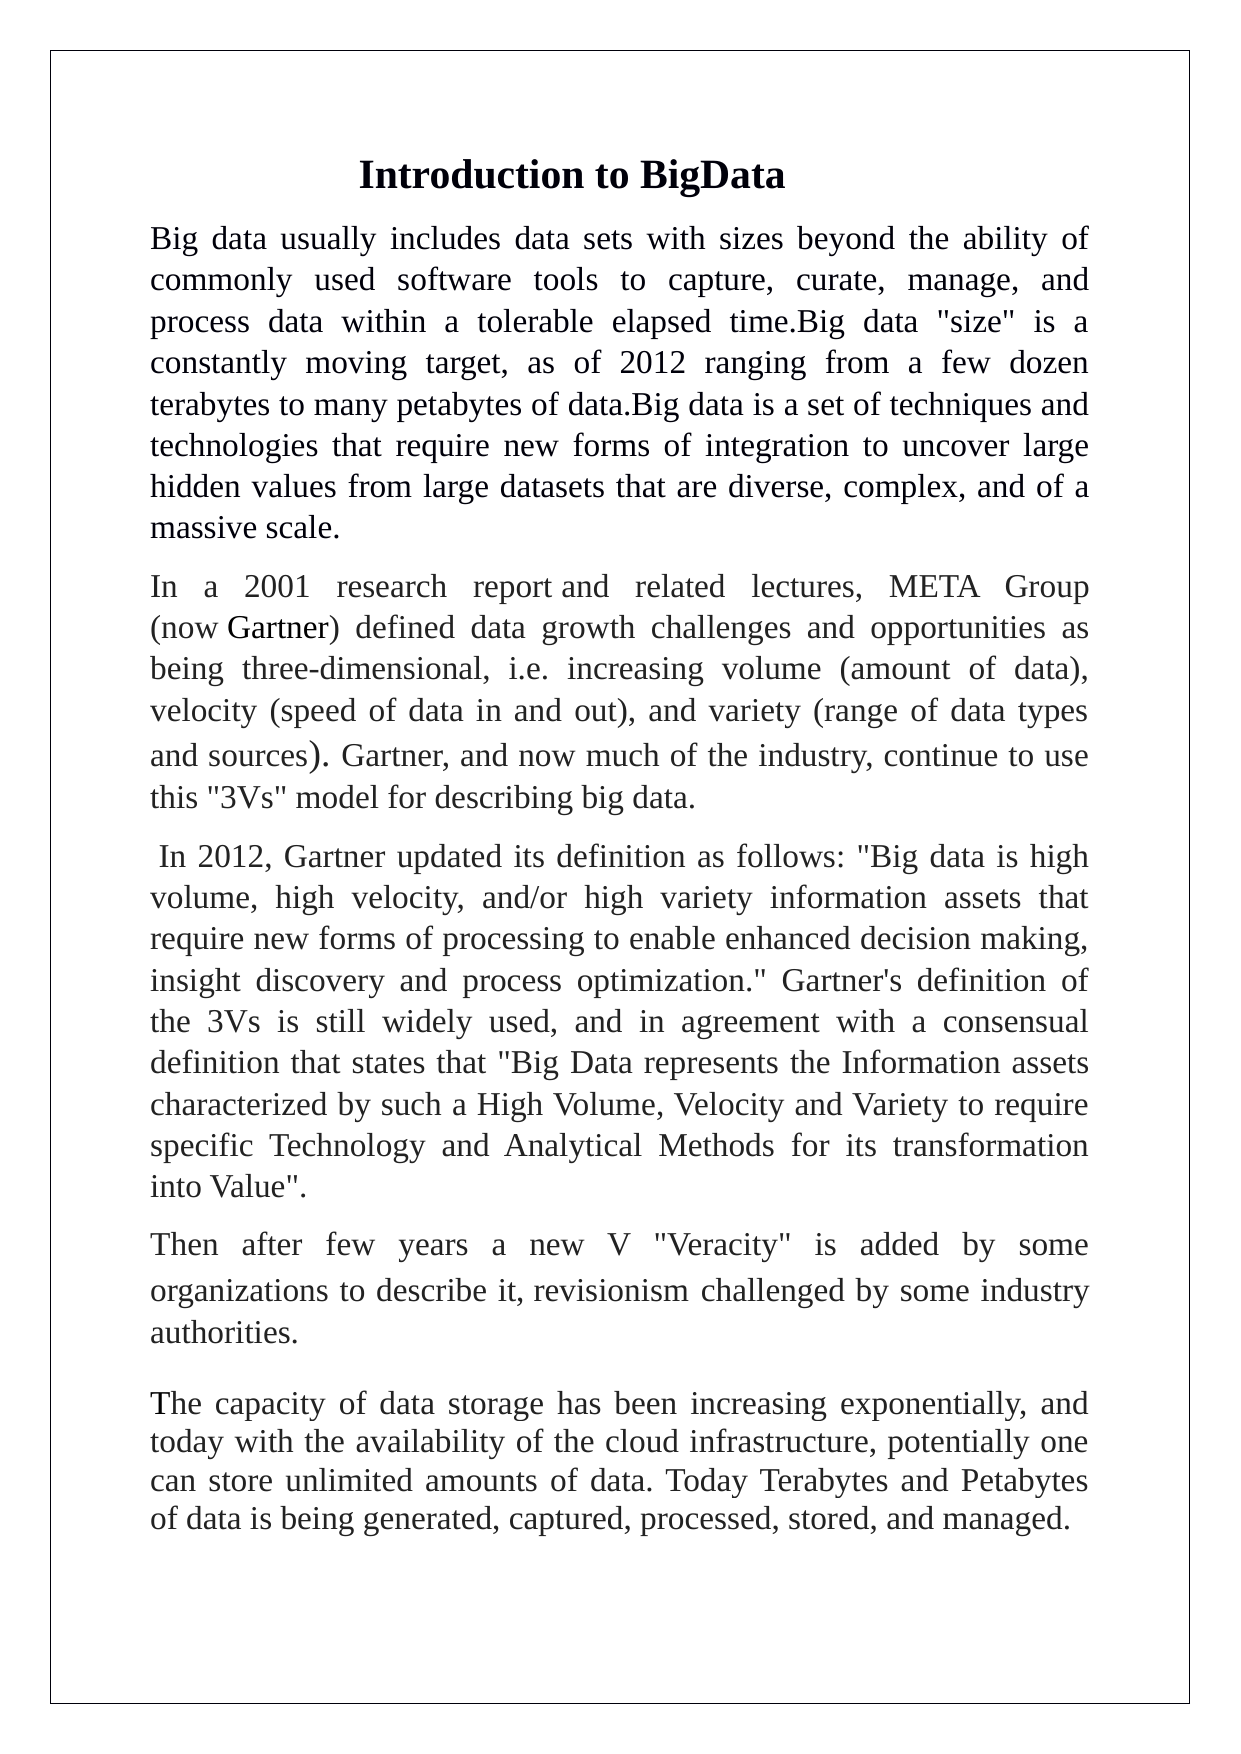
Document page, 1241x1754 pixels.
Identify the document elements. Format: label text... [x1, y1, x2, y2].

text Then after few years a new V "Veracity" is added by some organizations to describe it, revisionism challenged by some industry authorities. [150, 1225, 1090, 1351]
subtitle The capacity of data storage has been increasing exponentially, and today with the availability of the cloud infrastructure, potentially one can store unlimited amounts of data. Today Terabytes and Petabytes of data is being generated, captured, processed, stored, and managed. [150, 1383, 1090, 1536]
text In a 2001 research report and related lectures, META Group (now Gartner) defined data growth challenges and opportunities as being three-dimensional, i.e. increasing volume (amount of data), velocity (speed of data in and out), and variety (range of data types and sources). Gartner, and now much of the industry, continue to use this "3Vs" model for describing big data. [150, 566, 1090, 816]
text In 2012, Gartner updated its definition as follows: "Big data is high volume, high velocity, and/or high variety information assets that require new forms of processing to enable enhanced decision making, insight discovery and process optimization." Gartner's definition of the 3Vs is still widely used, and in agreement with a consensual definition that states that "Big Data represents the Information assets characterized by such a High Volume, Velocity and Variety to require specific Technology and Analytical Methods for its transformation into Value". [150, 836, 1090, 1205]
text Introduction to BigData [150, 150, 1090, 198]
text Big data usually includes data sets with sizes beyond the ability of commonly used software tools to capture, curate, manage, and process data within a tolerable elapsed time.Big data "size" is a constantly moving target, as of 2012 ranging from a few dozen terabytes to many petabytes of data.Big data is a set of techniques and technologies that require new forms of integration to uncover large hidden values from large datasets that are diverse, complex, and of a massive scale. [150, 218, 1090, 546]
